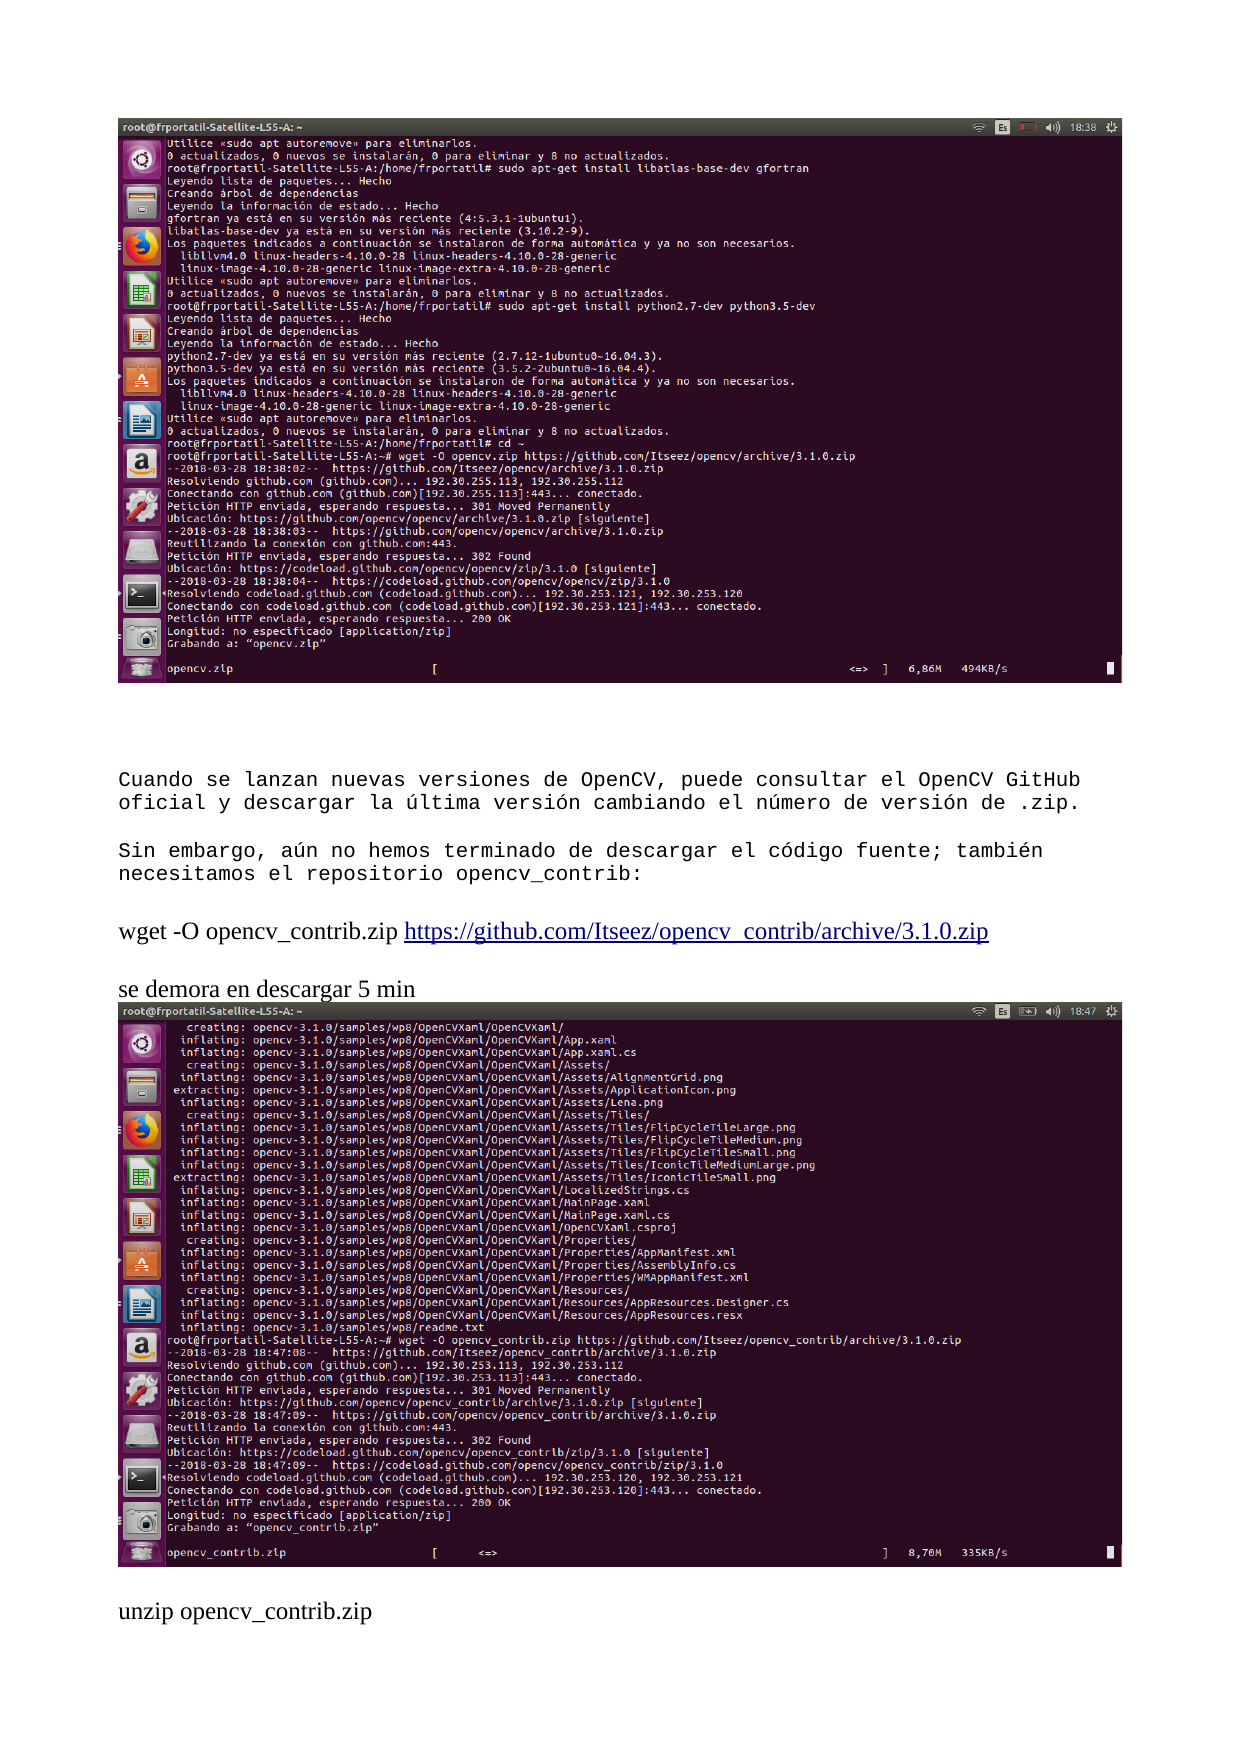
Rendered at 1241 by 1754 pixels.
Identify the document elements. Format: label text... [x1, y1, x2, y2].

text se demora en descargar 5 min [118, 974, 1122, 1002]
text wget -O opencv_contrib.zip https://github.com/Itseez/opencv_contrib/archive/3.1.0.zip [118, 916, 1122, 945]
text Sin embargo, aún no hemos terminado de descargar el código fuente; también necesitamos el repositorio opencv_contrib: [118, 840, 1122, 887]
text Cuando se lanzan nuevas versiones de OpenCV, puede consultar el OpenCV GitHub oficial y descargar la última versión cambiando el número de versión de .zip. [118, 769, 1122, 816]
picture [118, 118, 1123, 683]
picture [118, 1002, 1123, 1567]
text unzip opencv_contrib.zip [118, 1596, 1122, 1624]
